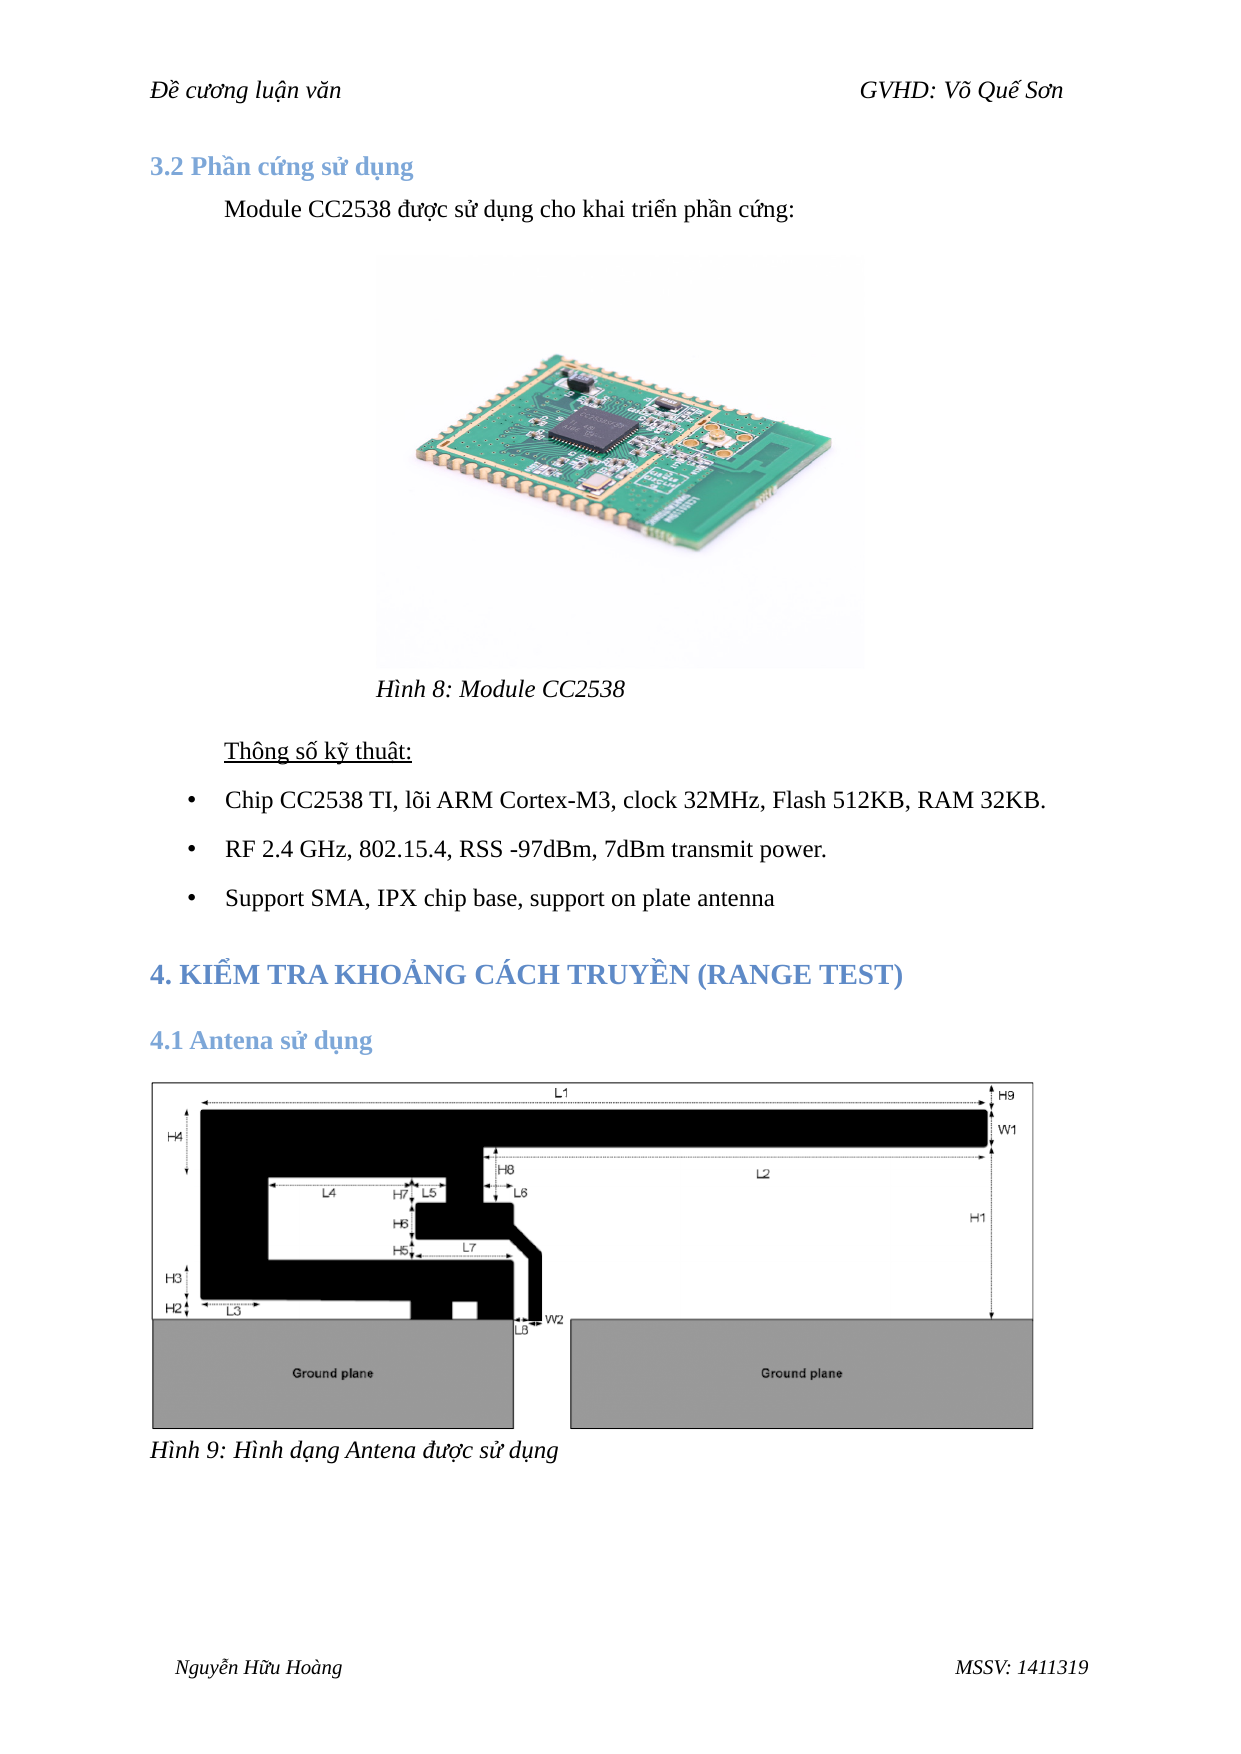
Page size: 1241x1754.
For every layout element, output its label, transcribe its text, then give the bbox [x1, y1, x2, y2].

text Hình 8: Module CC2538 [376, 669, 864, 703]
text Hình 9: Hình dạng Antena được sử dụng [150, 1430, 1034, 1464]
subtitle 4.1 Antena sử dụng [150, 1024, 1090, 1056]
text Thông số kỹ thuật: [150, 736, 1090, 765]
list RF 2.4 GHz, 802.15.4, RSS -97dBm, 7dBm transmit power. [187, 834, 1090, 863]
subtitle 4. KIỂM TRA KHOẢNG CÁCH TRUYỀN (RANGE TEST) [150, 957, 1090, 991]
list Chip CC2538 TI, lõi ARM Cortex-M3, clock 32MHz, Flash 512KB, RAM 32KB. [187, 785, 1090, 814]
list Support SMA, IPX chip base, support on plate antenna [187, 883, 1090, 912]
subtitle 3.2 Phần cứng sử dụng [150, 150, 1090, 181]
text Module CC2538 được sử dụng cho khai triển phần cứng: [150, 194, 1090, 222]
picture [150, 1080, 1034, 1430]
picture [375, 255, 865, 669]
